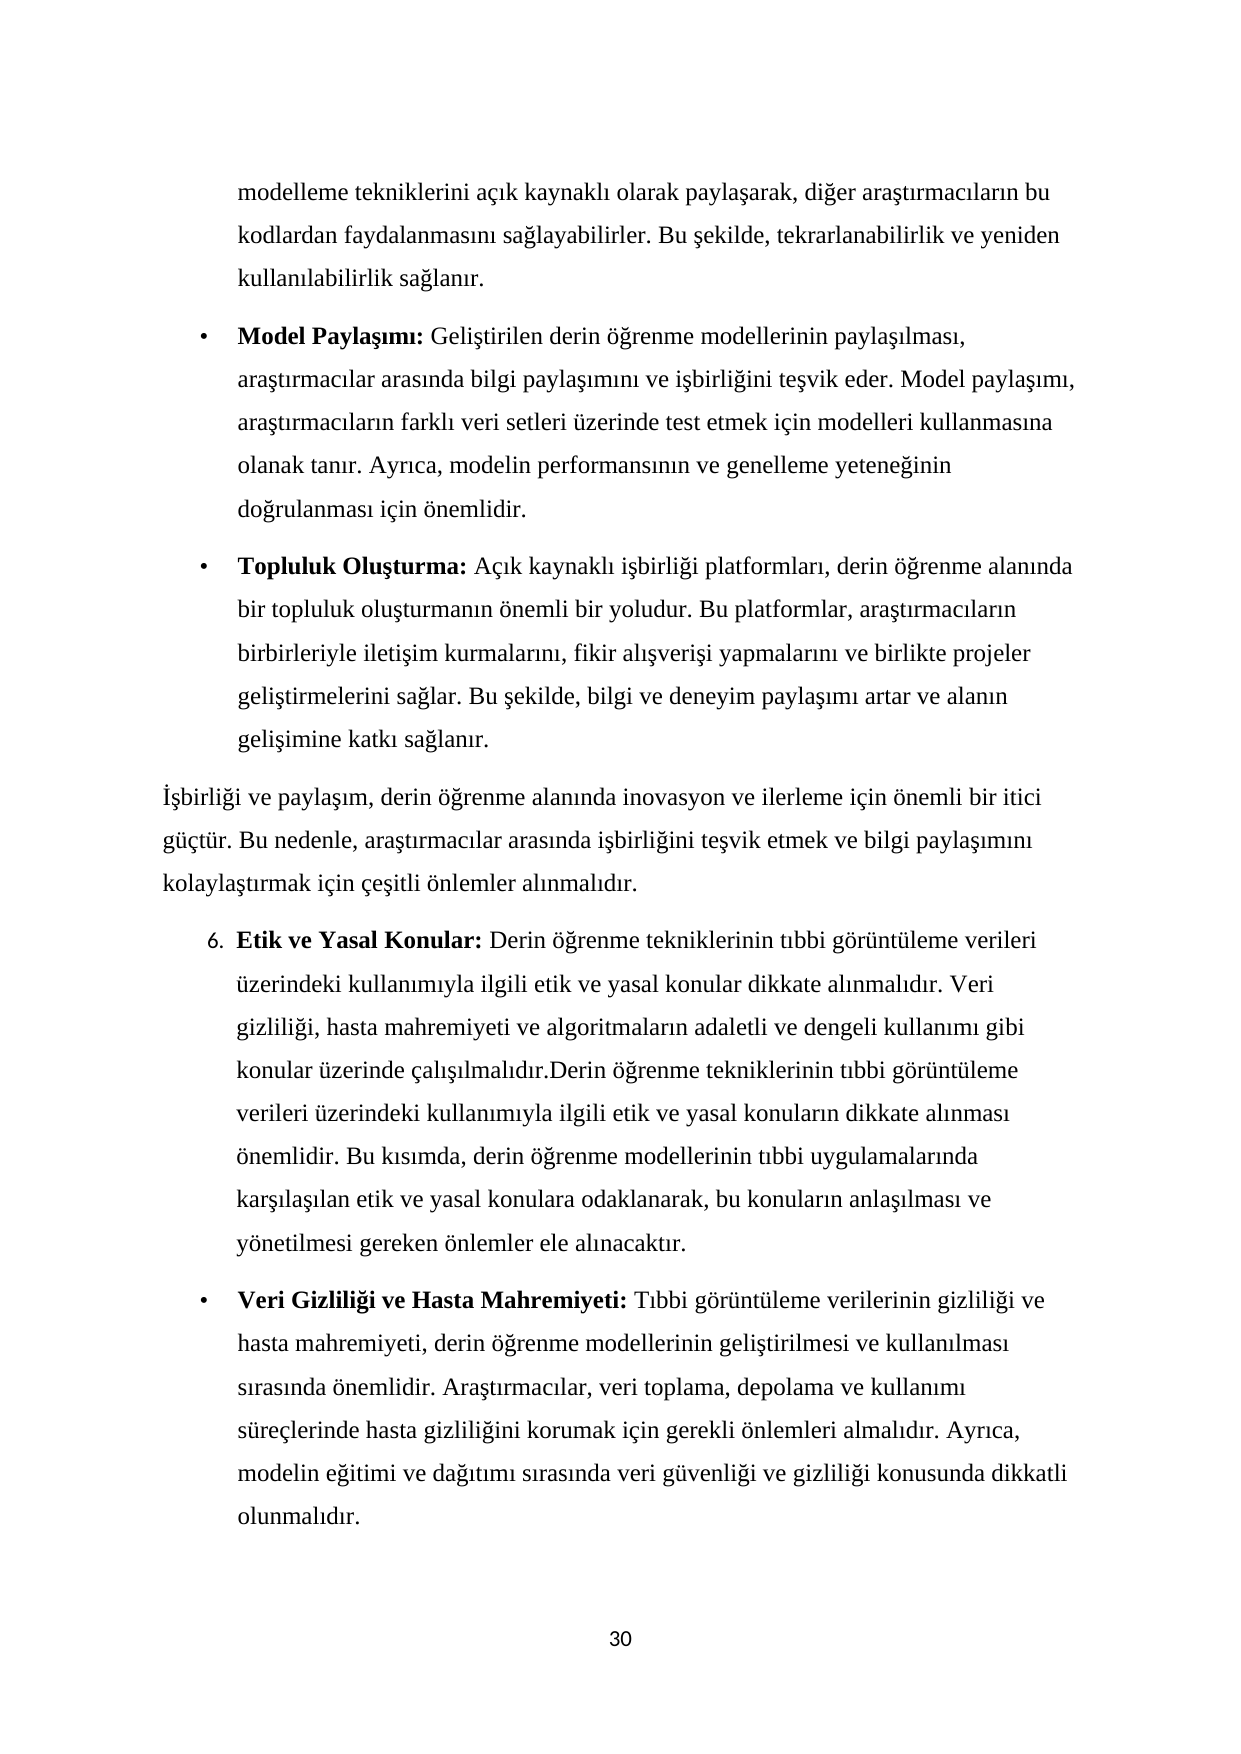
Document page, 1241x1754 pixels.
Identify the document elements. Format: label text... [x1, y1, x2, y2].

list modelleme tekniklerini açık kaynaklı olarak paylaşarak, diğer araştırmacıların bu kodlardan faydalanmasını sağlayabilirler. Bu şekilde, tekrarlanabilirlik ve yeniden kullanılabilirlik sağlanır. [200, 177, 1078, 292]
list Topluluk Oluşturma: Açık kaynaklı işbirliği platformları, derin öğrenme alanında bir topluluk oluşturmanın önemli bir yoludur. Bu platformlar, araştırmacıların birbirleriyle iletişim kurmalarını, fikir alışverişi yapmalarını ve birlikte projeler geliştirmelerini sağlar. Bu şekilde, bilgi ve deneyim paylaşımı artar ve alanın gelişimine katkı sağlanır. [200, 551, 1078, 753]
text İşbirliği ve paylaşım, derin öğrenme alanında inovasyon ve ilerleme için önemli bir itici güçtür. Bu nedenle, araştırmacılar arasında işbirliğini teşvik etmek ve bilgi paylaşımını kolaylaştırmak için çeşitli önlemler alınmalıdır. [162, 782, 1078, 897]
list Veri Gizliliği ve Hasta Mahremiyeti: Tıbbi görüntüleme verilerinin gizliliği ve hasta mahremiyeti, derin öğrenme modellerinin geliştirilmesi ve kullanılması sırasında önemlidir. Araştırmacılar, veri toplama, depolama ve kullanımı süreçlerinde hasta gizliliğini korumak için gerekli önlemleri almalıdır. Ayrıca, modelin eğitimi ve dağıtımı sırasında veri güvenliği ve gizliliği konusunda dikkatli olunmalıdır. [200, 1285, 1078, 1530]
list Model Paylaşımı: Geliştirilen derin öğrenme modellerinin paylaşılması, araştırmacılar arasında bilgi paylaşımını ve işbirliğini teşvik eder. Model paylaşımı, araştırmacıların farklı veri setleri üzerinde test etmek için modelleri kullanmasına olanak tanır. Ayrıca, modelin performansının ve genelleme yeteneğinin doğrulanması için önemlidir. [200, 321, 1078, 522]
list Etik ve Yasal Konular: Derin öğrenme tekniklerinin tıbbi görüntüleme verileri üzerindeki kullanımıyla ilgili etik ve yasal konular dikkate alınmalıdır. Veri gizliliği, hasta mahremiyeti ve algoritmaların adaletli ve dengeli kullanımı gibi konular üzerinde çalışılmalıdır.Derin öğrenme tekniklerinin tıbbi görüntüleme verileri üzerindeki kullanımıyla ilgili etik ve yasal konuların dikkate alınması önemlidir. Bu kısımda, derin öğrenme modellerinin tıbbi uygulamalarında karşılaşılan etik ve yasal konulara odaklanarak, bu konuların anlaşılması ve yönetilmesi gereken önlemler ele alınacaktır. [207, 926, 1078, 1256]
